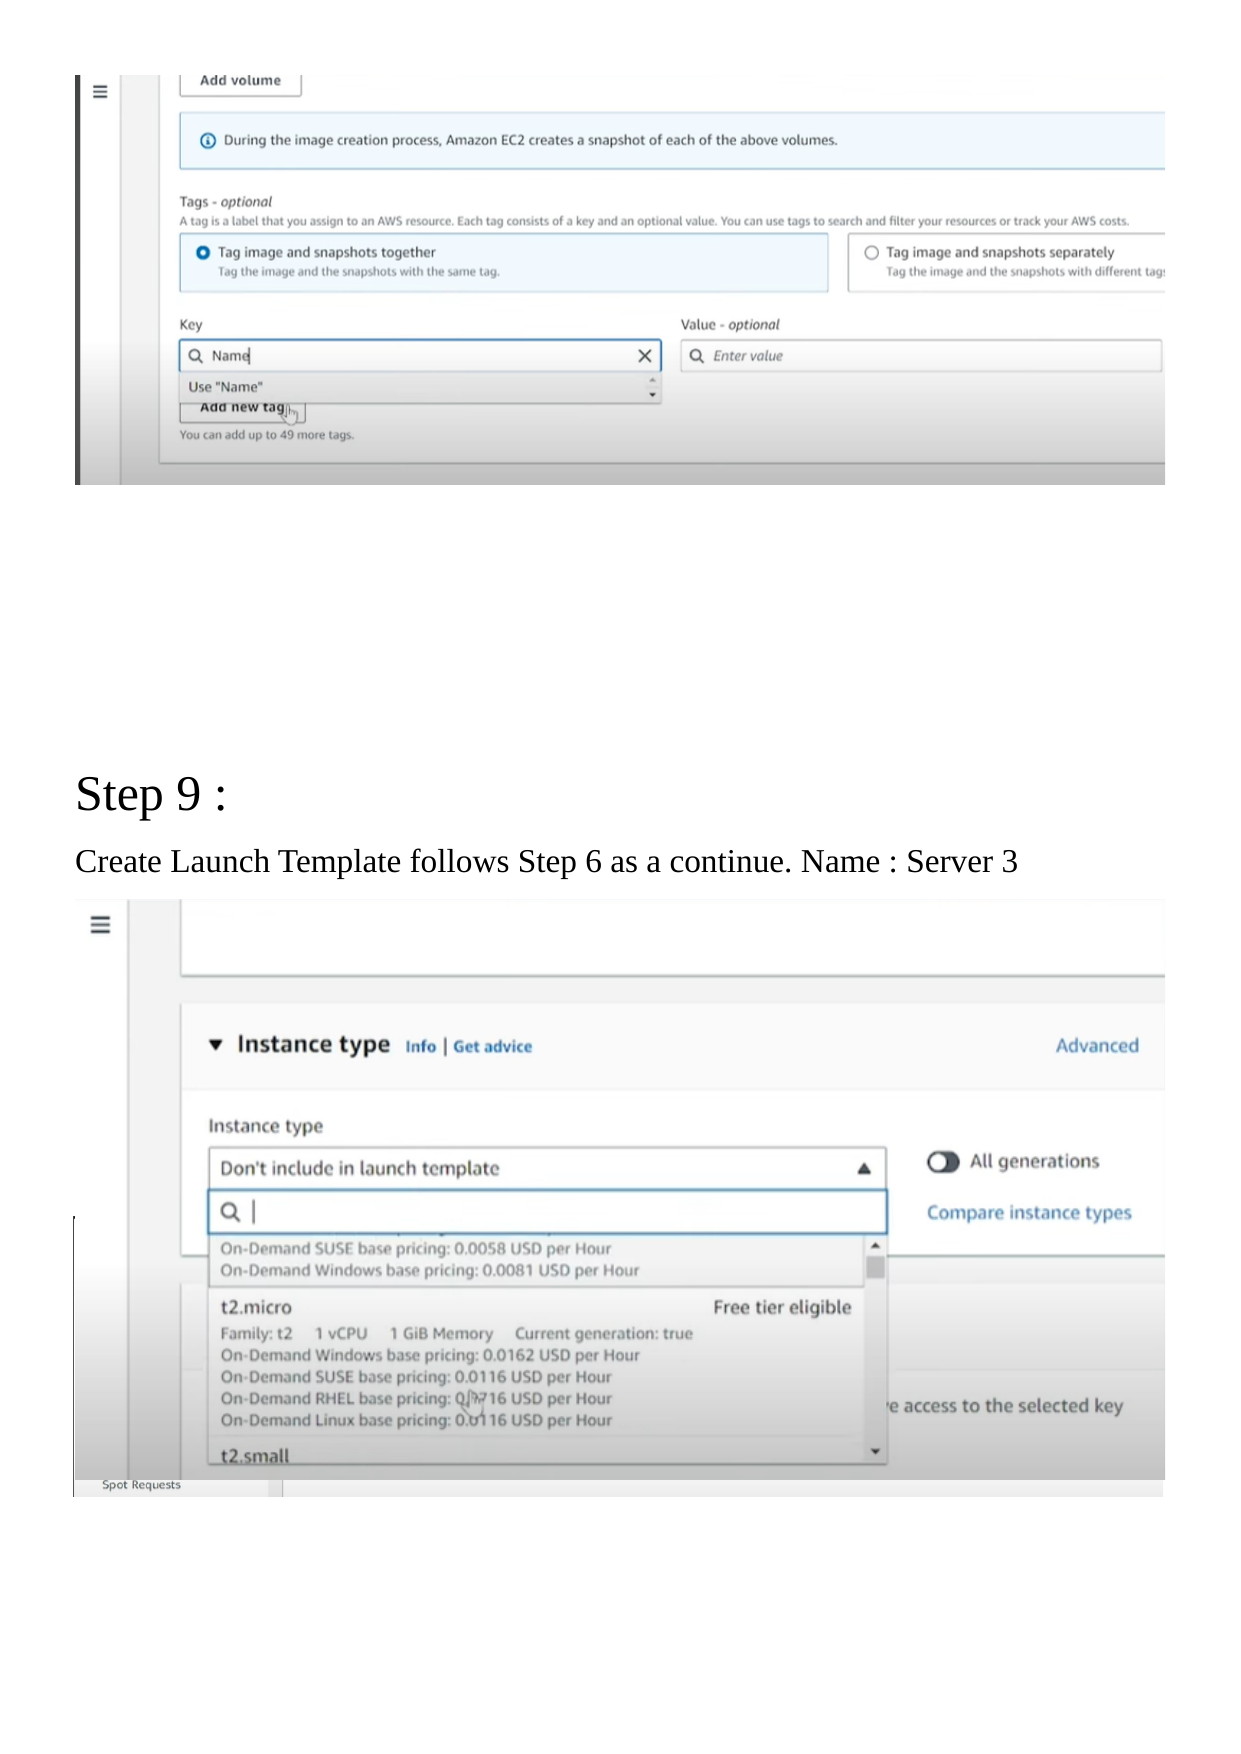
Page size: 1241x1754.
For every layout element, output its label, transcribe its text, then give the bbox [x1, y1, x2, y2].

text Step 9 : [75, 763, 1165, 821]
text Create Launch Template follows Step 6 as a continue. Name : Server 3 [75, 841, 1165, 880]
